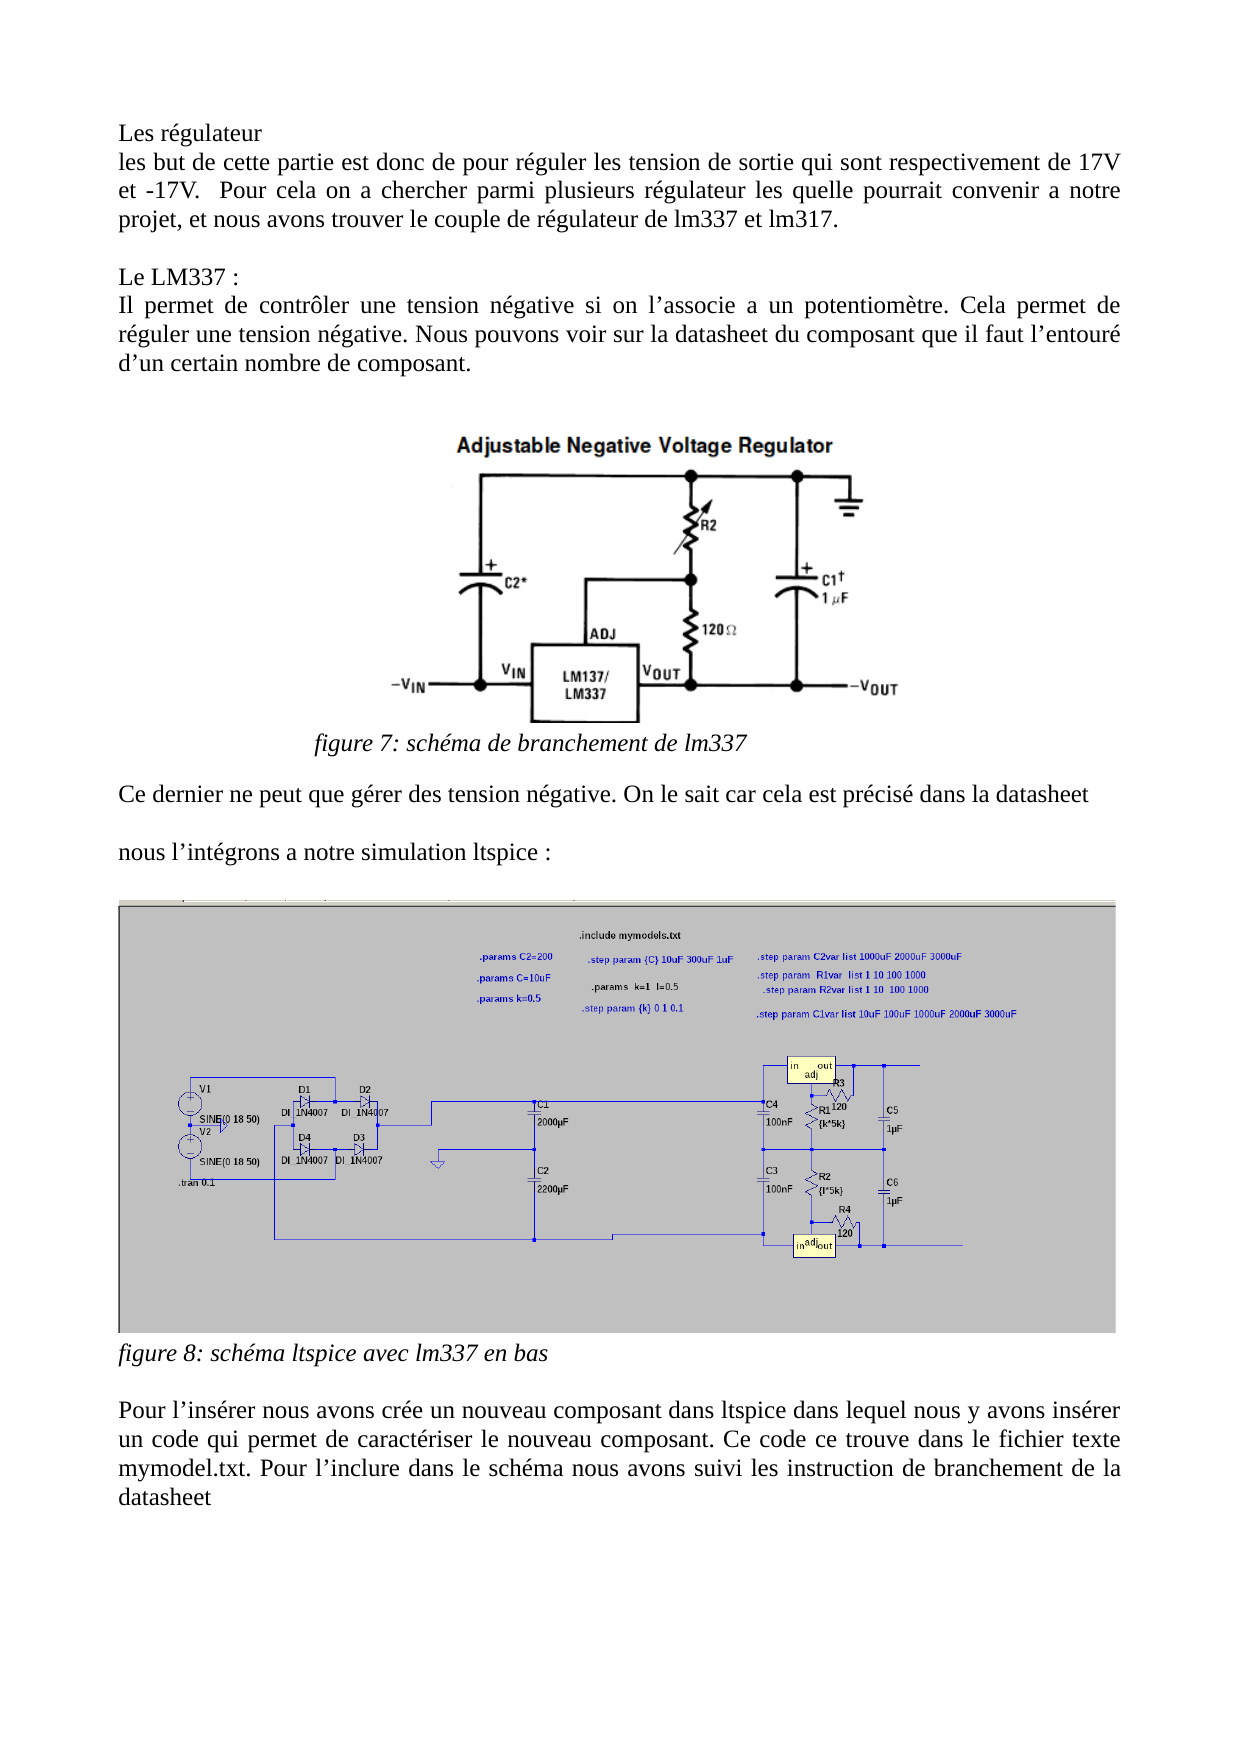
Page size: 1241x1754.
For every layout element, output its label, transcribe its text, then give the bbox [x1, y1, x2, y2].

text Ce dernier ne peut que gérer des tension négative. On le sait car cela est précisé dans la datasheet [118, 779, 1122, 808]
text figure 8: schéma ltspice avec lm337 en bas [118, 1333, 1116, 1367]
text Pour l’insérer nous avons crée un nouveau composant dans ltspice dans lequel nous y avons insérer un code qui permet de caractériser le nouveau composant. Ce code ce trouve dans le fichier texte mymodel.txt. Pour l’inclure dans le schéma nous avons suivi les instruction de branchement de la datasheet [118, 1395, 1122, 1510]
text figure 7: schéma de branchement de lm337 [314, 723, 943, 756]
picture [314, 408, 944, 723]
picture [118, 900, 1116, 1333]
text Les régulateur [118, 118, 1122, 147]
text nous l’intégrons a notre simulation ltspice : [118, 837, 1122, 866]
text Le LM337 : [118, 262, 1122, 291]
text les but de cette partie est donc de pour réguler les tension de sortie qui sont respectivement de 17V et -17V. Pour cela on a chercher parmi plusieurs régulateur les quelle pourrait convenir a notre projet, et nous avons trouver le couple de régulateur de lm337 et lm317. [118, 147, 1122, 233]
text Il permet de contrôler une tension négative si on l’associe a un potentiomètre. Cela permet de réguler une tension négative. Nous pouvons voir sur la datasheet du composant que il faut l’entouré d’un certain nombre de composant. [118, 291, 1122, 377]
